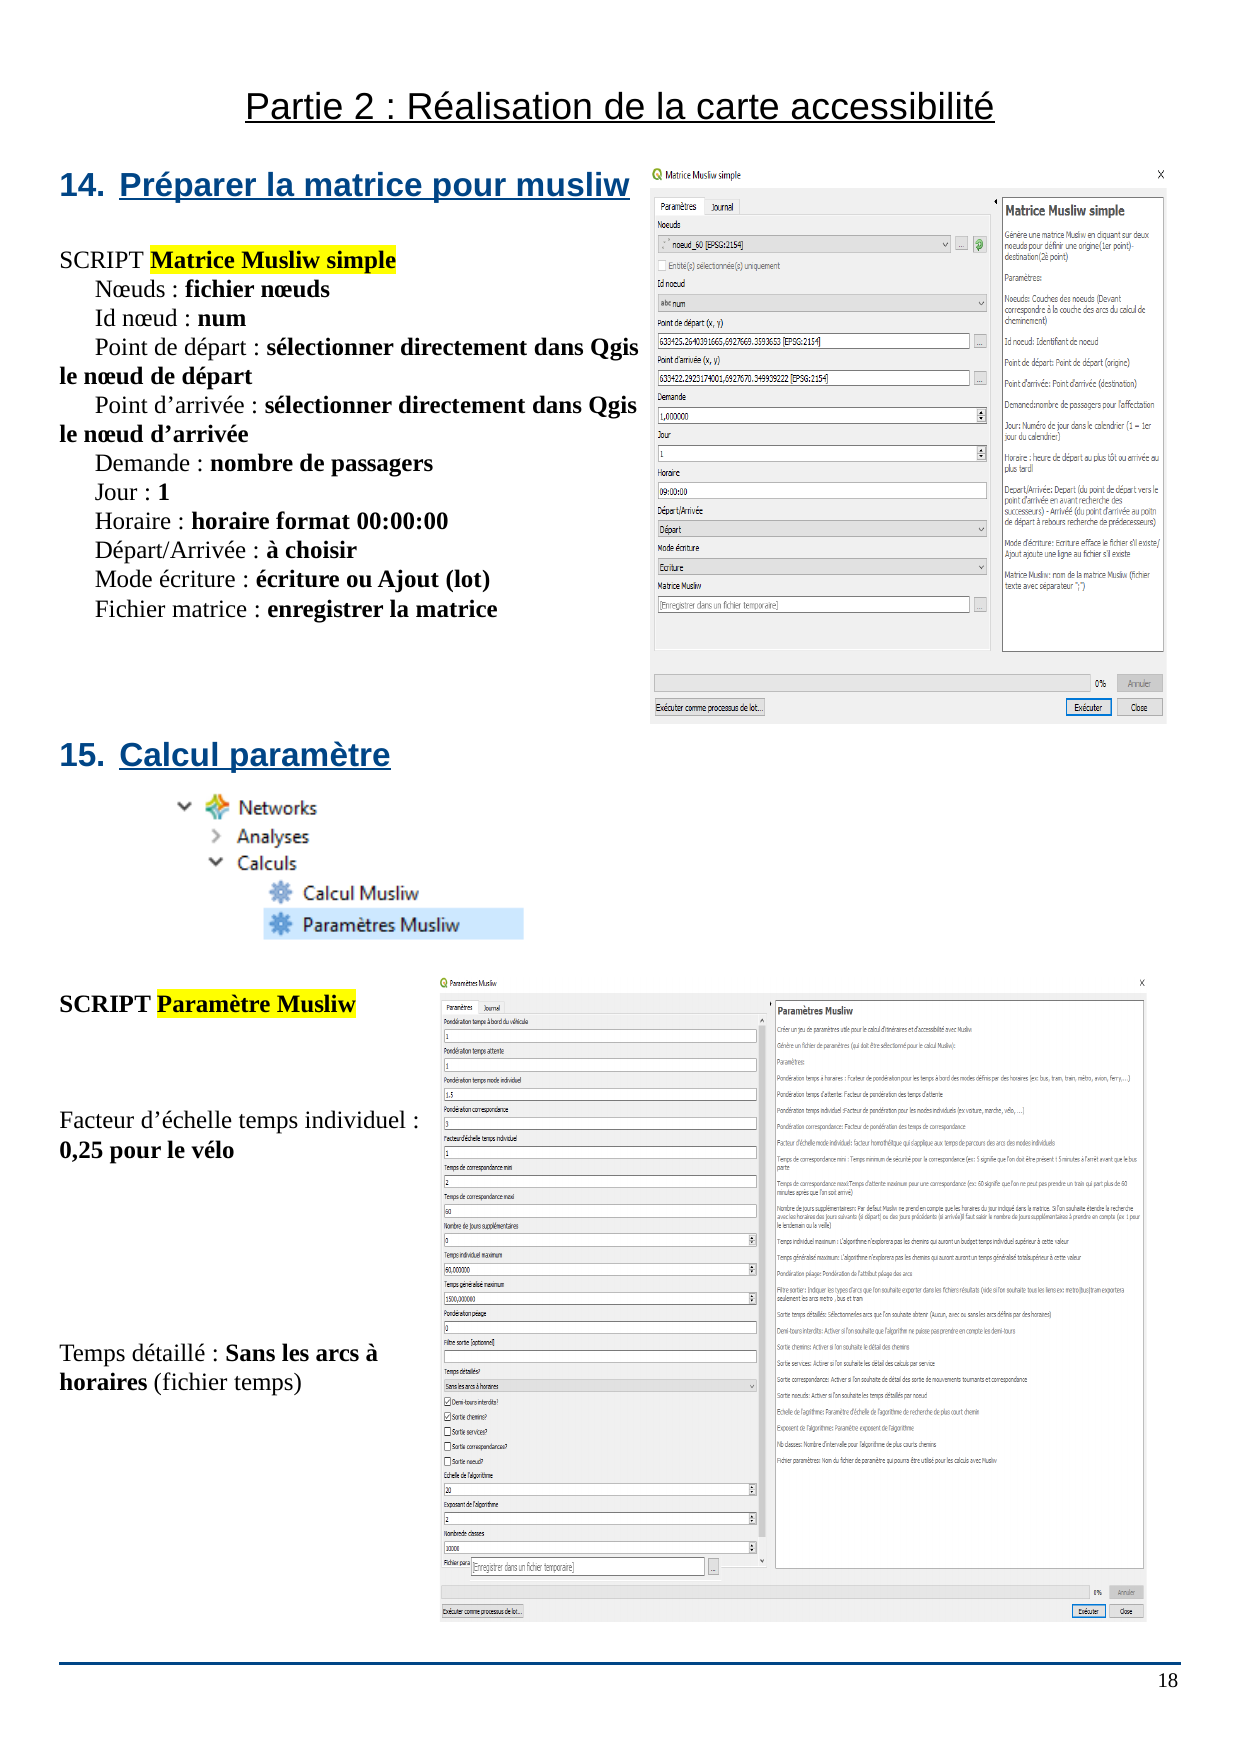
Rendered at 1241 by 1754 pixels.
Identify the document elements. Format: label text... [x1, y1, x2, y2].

text Demande : nombre de passagers [59, 448, 650, 477]
picture [173, 789, 524, 943]
text Horaire : horaire format 00:00:00 [59, 506, 650, 535]
text Mode écriture : écriture ou Ajout (lot) [59, 564, 650, 593]
subtitle Calcul paramètre [59, 735, 1181, 773]
text [1147, 1105, 1181, 1163]
subtitle Partie 2 : Réalisation de la carte accessibilité [59, 84, 1181, 127]
text Fichier matrice : enregistrer la matrice [59, 593, 650, 622]
text Départ/Arrivée : à choisir [59, 535, 650, 564]
picture [439, 977, 1147, 1622]
picture [650, 163, 1167, 724]
text Point de départ : sélectionner directement dans Qgis le nœud de départ [59, 332, 650, 390]
subtitle Préparer la matrice pour musliw [59, 164, 650, 203]
text Facteur d’échelle temps individuel : 0,25 pour le vélo [59, 1105, 439, 1163]
text Temps détaillé : Sans les arcs à horaires (fichier temps) [59, 1338, 439, 1396]
text SCRIPT Matrice Musliw simple [59, 245, 650, 274]
text [1167, 303, 1181, 332]
text SCRIPT Paramètre Musliw [59, 989, 439, 1018]
text Point d’arrivée : sélectionner directement dans Qgis le nœud d’arrivée [59, 390, 650, 448]
text Id nœud : num [59, 303, 650, 332]
text [1147, 1338, 1181, 1396]
text Jour : 1 [59, 477, 650, 506]
text Nœuds : fichier nœuds [59, 274, 650, 303]
text [1147, 989, 1181, 1018]
text [1167, 477, 1181, 506]
